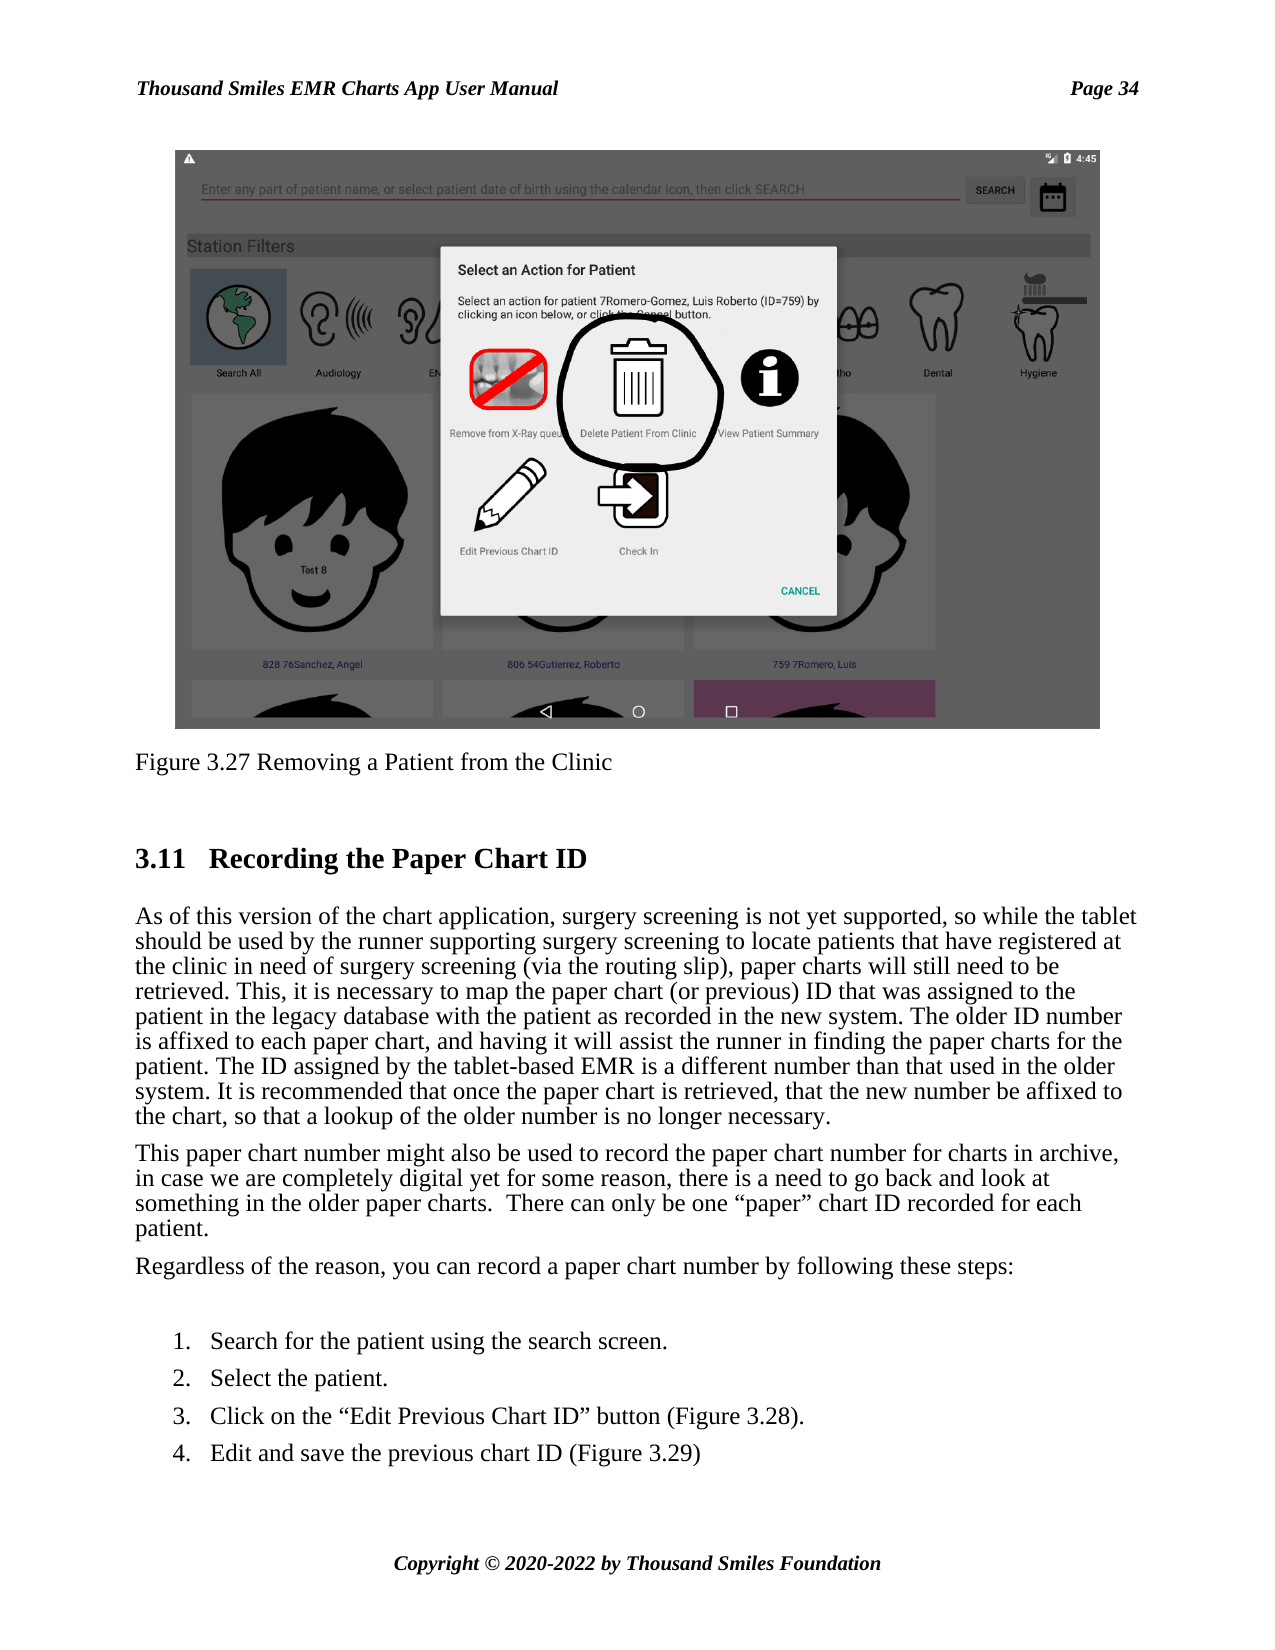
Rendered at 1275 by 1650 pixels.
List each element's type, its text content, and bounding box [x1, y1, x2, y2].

picture [175, 150, 1100, 729]
text Regardless of the reason, you can record a paper chart number by following these steps: [135, 1254, 1140, 1279]
text Figure 3.27 Removing a Patient from the Clinic [135, 750, 1140, 775]
list Edit and save the previous chart ID (Figure 3.29) [172, 1442, 1140, 1467]
list Select the patient. [172, 1367, 1140, 1392]
list Search for the patient using the search screen. [172, 1329, 1140, 1354]
list Click on the “Edit Previous Chart ID” button (Figure 3.28). [172, 1404, 1140, 1429]
text This paper chart number might also be used to record the paper chart number for charts in archive, in case we are completely digital yet for some reason, there is a need to go back and look at something in the older paper charts. There can only be one “paper” chart ID recorded for each patient. [135, 1142, 1140, 1242]
subtitle Recording the Paper Chart ID [135, 842, 1140, 875]
text As of this version of the chart application, surgery screening is not yet supported, so while the tablet should be used by the runner supporting surgery screening to locate patients that have registered at the clinic in need of surgery screening (via the routing slip), paper charts will still need to be retrieved. This, it is necessary to map the paper chart (or previous) ID that was assigned to the patient in the legacy database with the patient as recorded in the new system. The older ID number is affixed to each paper chart, and having it will assist the runner in finding the paper charts for the patient. The ID assigned by the tablet-based EMR is a different number than that used in the older system. It is recommended that once the paper chart is retrieved, that the new number be affixed to the chart, so that a lookup of the older number is no longer necessary. [135, 904, 1140, 1129]
